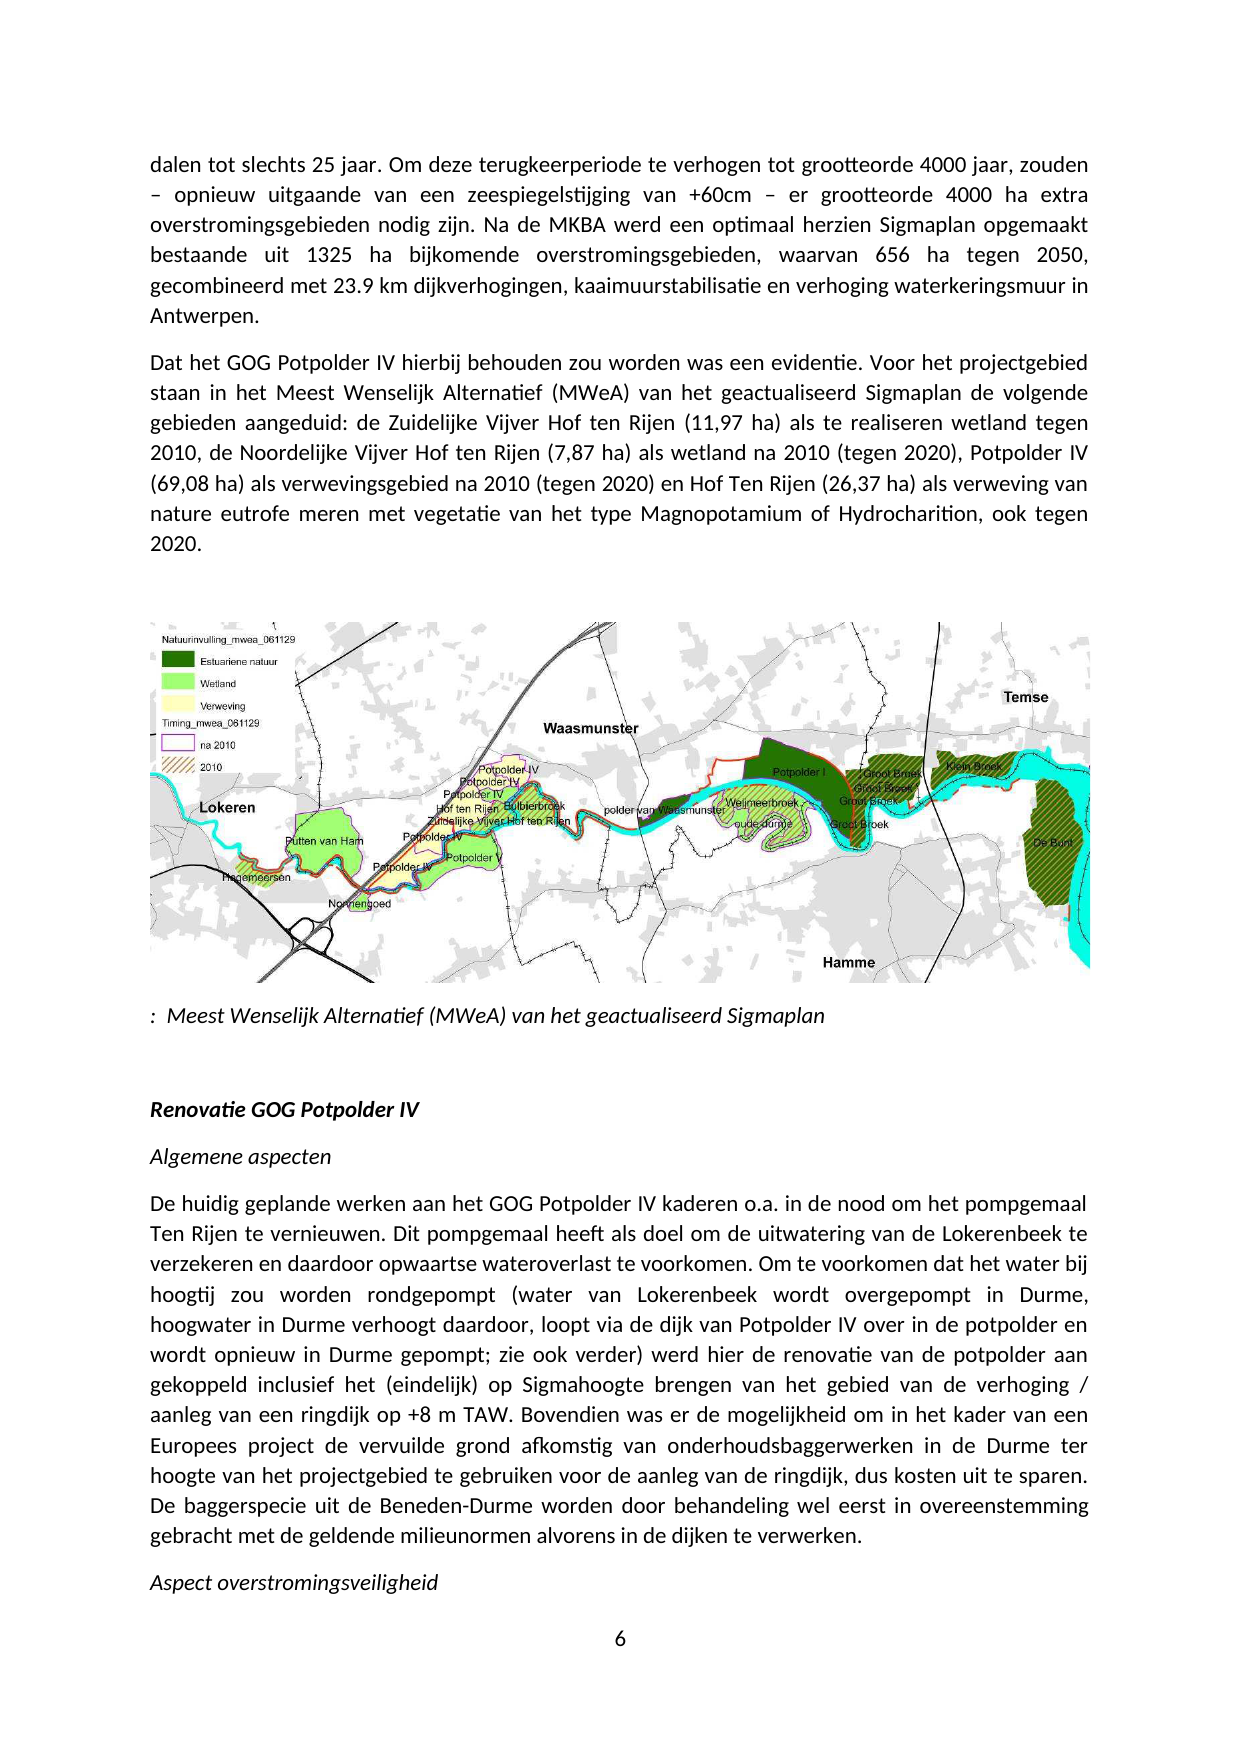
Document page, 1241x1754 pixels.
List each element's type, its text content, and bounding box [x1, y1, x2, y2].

text : Meest Wenselijk Alternatief (MWeA) van het geactualiseerd Sigmaplan [150, 1002, 1090, 1029]
text Dat het GOG Potpolder IV hierbij behouden zou worden was een evidentie. Voor het projectgebied staan in het Meest Wenselijk Alternatief (MWeA) van het geactualiseerd Sigmaplan de volgende gebieden aangeduid: de Zuidelijke Vijver Hof ten Rijen (11,97 ha) als te realiseren wetland tegen 2010, de Noordelijke Vijver Hof ten Rijen (7,87 ha) als wetland na 2010 (tegen 2020), Potpolder IV (69,08 ha) als verwevingsgebied na 2010 (tegen 2020) en Hof Ten Rijen (26,37 ha) als verweving van nature eutrofe meren met vegetatie van het type Magnopotamium of Hydrocharition, ook tegen 2020. [150, 348, 1090, 557]
text Renovatie GOG Potpolder IV [150, 1095, 1090, 1123]
text dalen tot slechts 25 jaar. Om deze terugkeerperiode te verhogen tot grootteorde 4000 jaar, zouden – opnieuw uitgaande van een zeespiegelstijging van +60cm – er grootteorde 4000 ha extra overstromingsgebieden nodig zijn. Na de MKBA werd een optimaal herzien Sigmaplan opgemaakt bestaande uit 1325 ha bijkomende overstromingsgebieden, waarvan 656 ha tegen 2050, gecombineerd met 23.9 km dijkverhogingen, kaaimuurstabilisatie en verhoging waterkeringsmuur in Antwerpen. [150, 150, 1090, 329]
text Algemene aspecten [150, 1142, 1090, 1170]
text Aspect overstromingsveiligheid [150, 1568, 1090, 1596]
text De huidig geplande werken aan het GOG Potpolder IV kaderen o.a. in de nood om het pompgemaal Ten Rijen te vernieuwen. Dit pompgemaal heeft als doel om de uitwatering van de Lokerenbeek te verzekeren en daardoor opwaartse wateroverlast te voorkomen. Om te voorkomen dat het water bij hoogtij zou worden rondgepompt (water van Lokerenbeek wordt overgepompt in Durme, hoogwater in Durme verhoogt daardoor, loopt via de dijk van Potpolder IV over in de potpolder en wordt opnieuw in Durme gepompt; zie ook verder) werd hier de renovatie van de potpolder aan gekoppeld inclusief het (eindelijk) op Sigmahoogte brengen van het gebied van de verhoging / aanleg van een ringdijk op +8 m TAW. Bovendien was er de mogelijkheid om in het kader van een Europees project de vervuilde grond afkomstig van onderhoudsbaggerwerken in de Durme ter hoogte van het projectgebied te gebruiken voor de aanleg van de ringdijk, dus kosten uit te sparen. De baggerspecie uit de Beneden-Durme worden door behandeling wel eerst in overeenstemming gebracht met de geldende milieunormen alvorens in de dijken te verwerken. [150, 1189, 1090, 1549]
